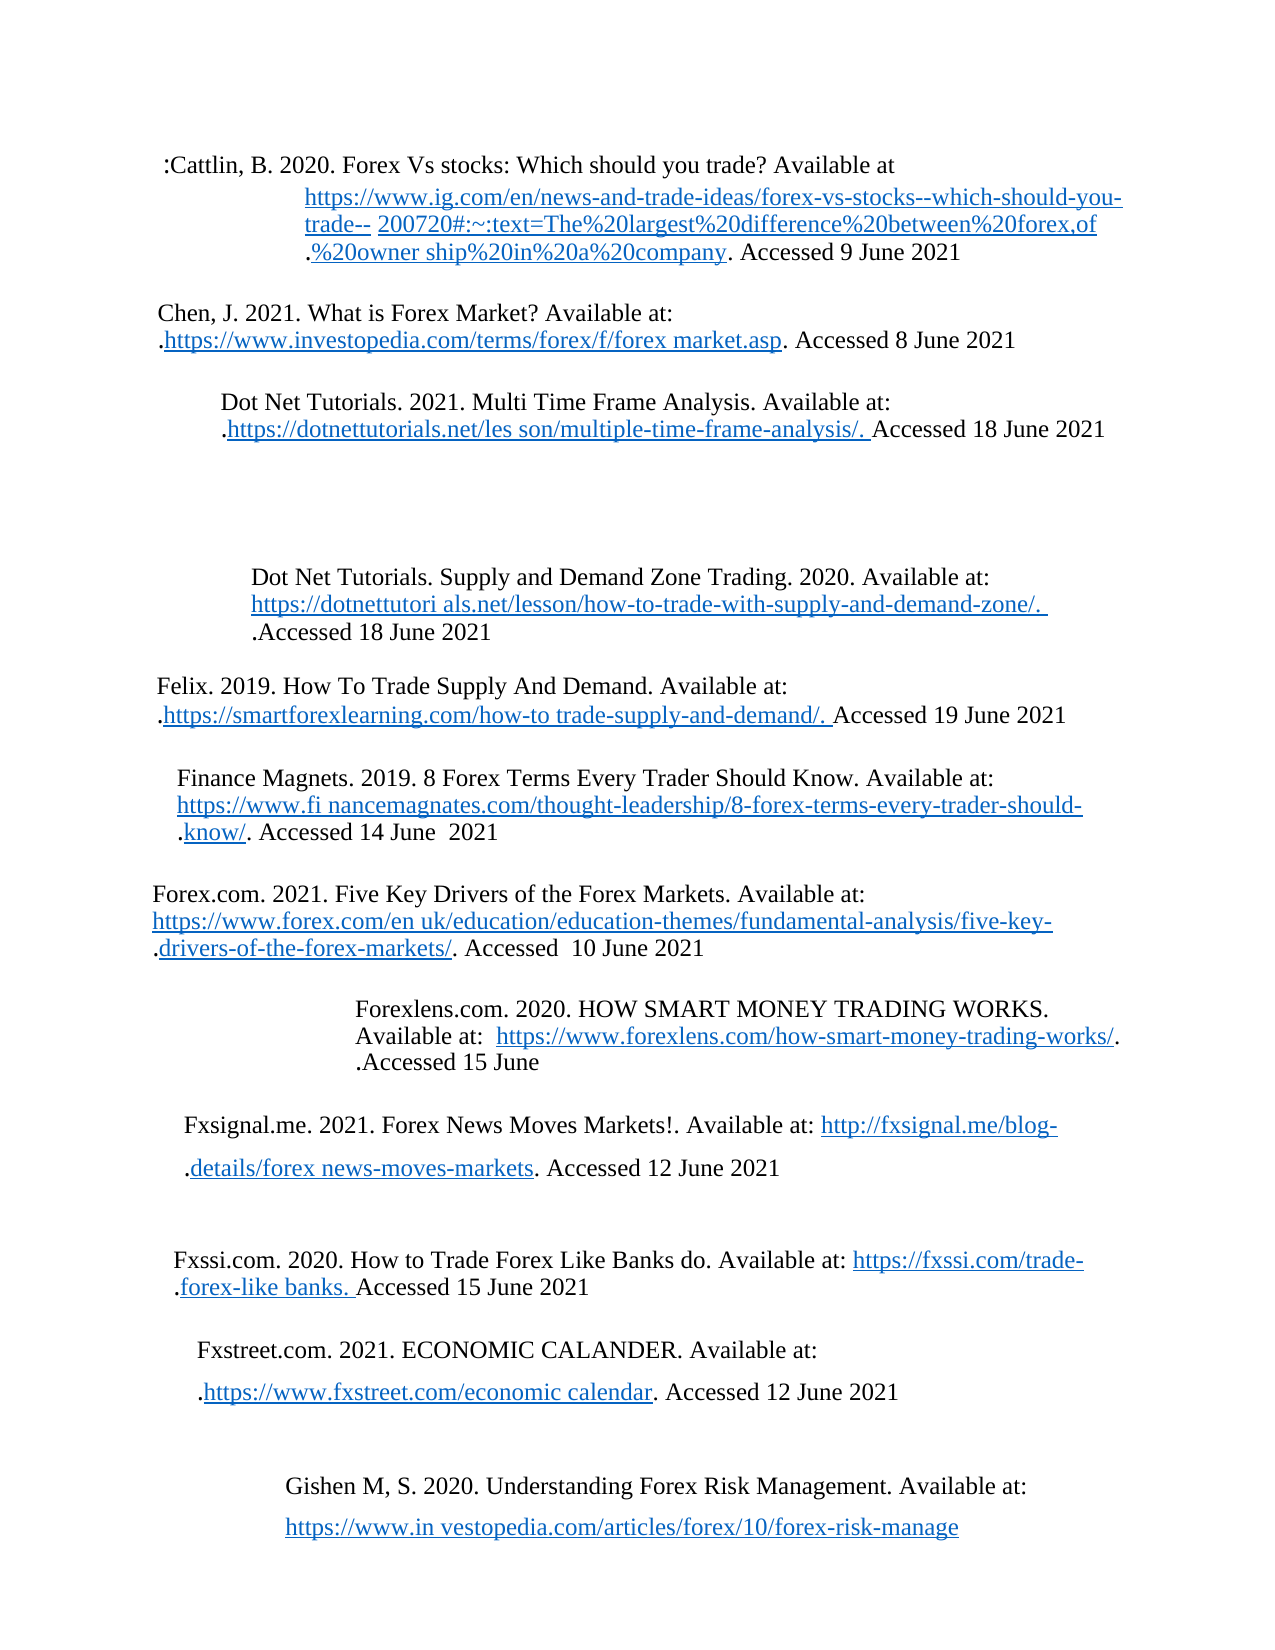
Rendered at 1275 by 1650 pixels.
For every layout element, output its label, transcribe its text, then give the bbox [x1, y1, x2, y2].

text Forexlens.com. 2020. HOW SMART MONEY TRADING WORKS. Available at: https://www.forexlens.com/how-smart-money-trading-works/. Accessed 15 June. [355, 996, 1124, 1081]
text https://www.ig.com/en/news-and-trade-ideas/forex-vs-stocks--which-should-you-trade-- 200720#:~:text=The%20largest%20difference%20between%20forex,of%20owner ship%20in%20a%20company. Accessed 9 June 2021. [305, 183, 1124, 270]
text Felix. 2019. How To Trade Supply And Demand. Available at: https://smartforexlearning.com/how-to trade-supply-and-demand/. Accessed 19 June 2021. [157, 671, 1124, 734]
text Chen, J. 2021. What is Forex Market? Available at: https://www.investopedia.com/terms/forex/f/forex market.asp. Accessed 8 June 2021. [158, 299, 1124, 359]
text Cattlin, B. 2020. Forex Vs stocks: Which should you trade? Available at: [150, 150, 1124, 183]
text Finance Magnets. 2019. 8 Forex Terms Every Trader Should Know. Available at: https://www.fi nancemagnates.com/thought-leadership/8-forex-terms-every-trader-should-know/. Accessed 14 June 2021. [177, 764, 1124, 851]
text Dot Net Tutorials. Supply and Demand Zone Trading. 2020. Available at: https://dotnettutori als.net/lesson/how-to-trade-with-supply-and-demand-zone/. Accessed 18 June 2021. [251, 563, 1124, 650]
text Forex.com. 2021. Five Key Drivers of the Forex Markets. Available at: https://www.forex.com/en uk/education/education-themes/fundamental-analysis/five-key-drivers-of-the-forex-markets/. Accessed 10 June 2021. [152, 880, 1124, 967]
text Dot Net Tutorials. 2021. Multi Time Frame Analysis. Available at: https://dotnettutorials.net/les son/multiple-time-frame-analysis/. Accessed 18 June 2021. [221, 388, 1124, 448]
text Fxsignal.me. 2021. Forex News Moves Markets!. Available at: http://fxsignal.me/blog-details/forex news-moves-markets. Accessed 12 June 2021. [184, 1111, 1124, 1187]
text Gishen M, S. 2020. Understanding Forex Risk Management. Available at: https://www.in vestopedia.com/articles/forex/10/forex-risk-manage [286, 1471, 1124, 1540]
text Fxssi.com. 2020. How to Trade Forex Like Banks do. Available at: https://fxssi.com/trade-forex-like banks. Accessed 15 June 2021. [173, 1247, 1125, 1305]
text Fxstreet.com. 2021. ECONOMIC CALANDER. Available at: https://www.fxstreet.com/economic calendar. Accessed 12 June 2021. [197, 1335, 1124, 1411]
